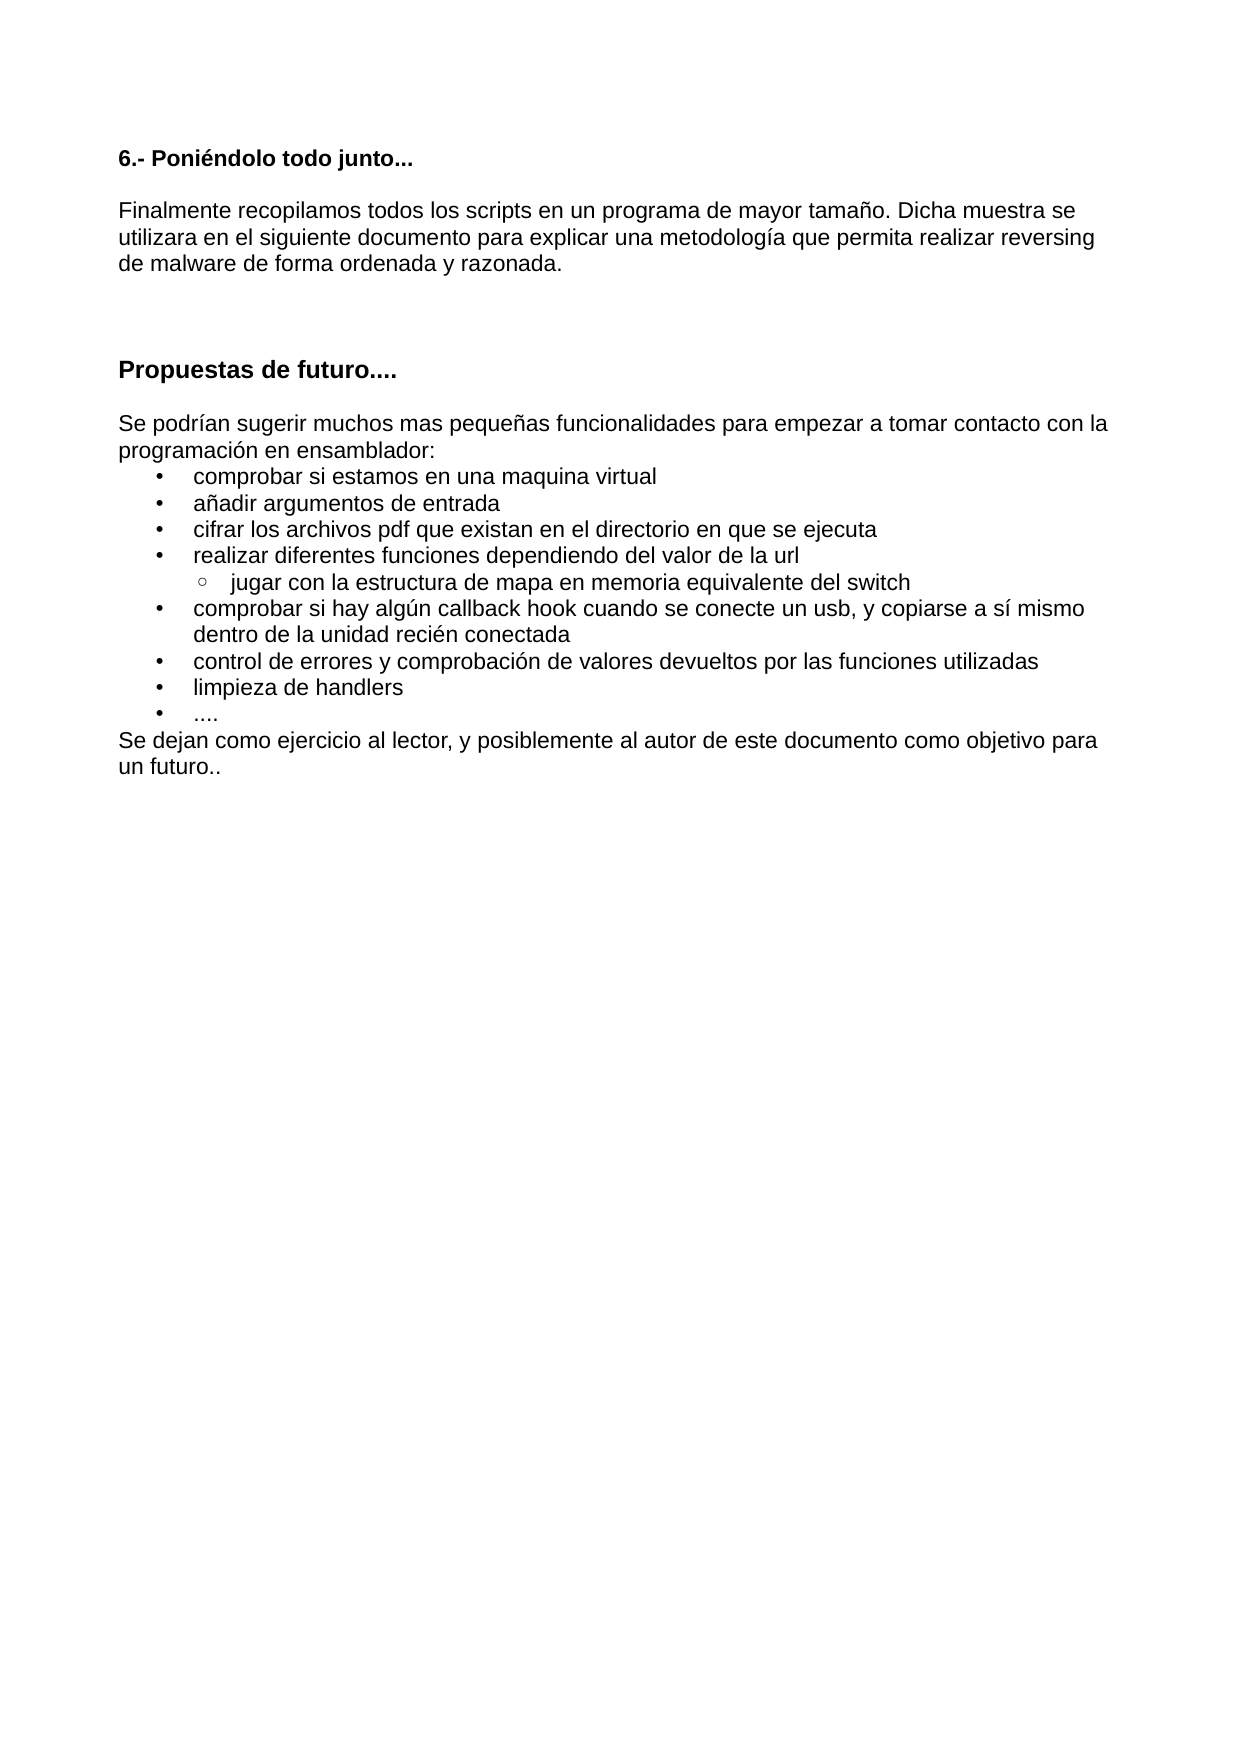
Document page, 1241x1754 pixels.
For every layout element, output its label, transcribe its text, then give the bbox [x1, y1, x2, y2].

list jugar con la estructura de mapa en memoria equivalente del switch [193, 568, 1122, 595]
list .... [156, 700, 1122, 727]
text Finalmente recopilamos todos los scripts en un programa de mayor tamaño. Dicha muestra se utilizara en el siguiente documento para explicar una metodología que permita realizar reversing de malware de forma ordenada y razonada. [118, 197, 1122, 276]
list cifrar los archivos pdf que existan en el directorio en que se ejecuta [156, 516, 1122, 542]
list comprobar si estamos en una maquina virtual [156, 463, 1122, 489]
text 6.- Poniéndolo todo junto... [118, 144, 1122, 171]
text Propuestas de futuro.... [118, 355, 1122, 384]
list limpieza de handlers [156, 674, 1122, 700]
text Se podrían sugerir muchos mas pequeñas funcionalidades para empezar a tomar contacto con la programación en ensamblador: [118, 410, 1122, 463]
list control de errores y comprobación de valores devueltos por las funciones utilizadas [156, 648, 1122, 674]
text Se dejan como ejercicio al lector, y posiblemente al autor de este documento como objetivo para un futuro.. [118, 727, 1122, 779]
list añadir argumentos de entrada [156, 489, 1122, 516]
list realizar diferentes funciones dependiendo del valor de la url [156, 542, 1122, 568]
list comprobar si hay algún callback hook cuando se conecte un usb, y copiarse a sí mismo dentro de la unidad recién conectada [156, 595, 1122, 648]
